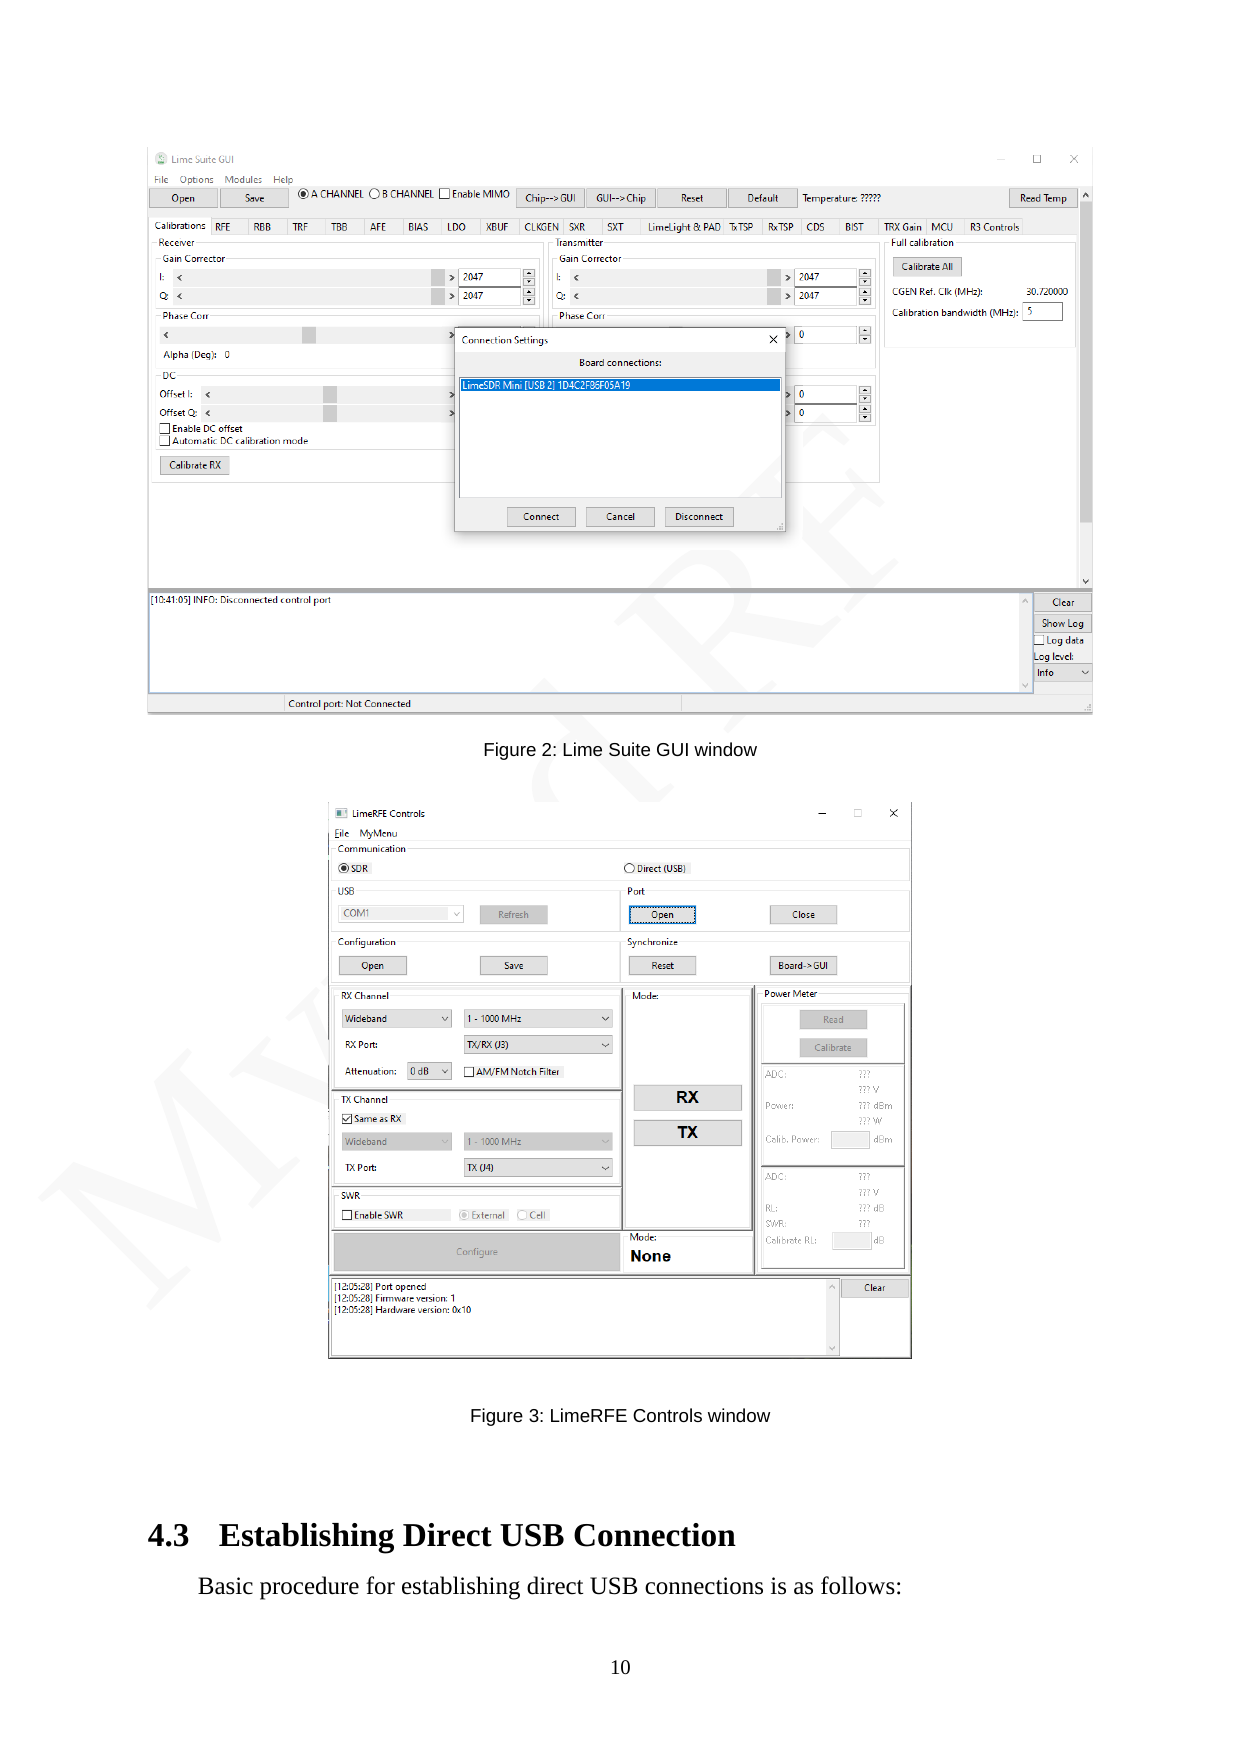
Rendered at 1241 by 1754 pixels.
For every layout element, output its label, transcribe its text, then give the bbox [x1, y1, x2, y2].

text Basic procedure for establishing direct USB connections is as follows: [148, 1571, 1092, 1600]
text Figure 2: Lime Suite GUI window [148, 739, 559, 761]
text Figure 2: Lime Suite GUI window [607, 739, 1092, 761]
subtitle Establishing Direct USB Connection [148, 1515, 1092, 1553]
picture [147, 147, 1093, 715]
text Figure 2: Lime Suite GUI window [554, 740, 597, 761]
picture [328, 802, 912, 1359]
text Figure 3: LimeRFE Controls window [148, 1405, 1092, 1427]
